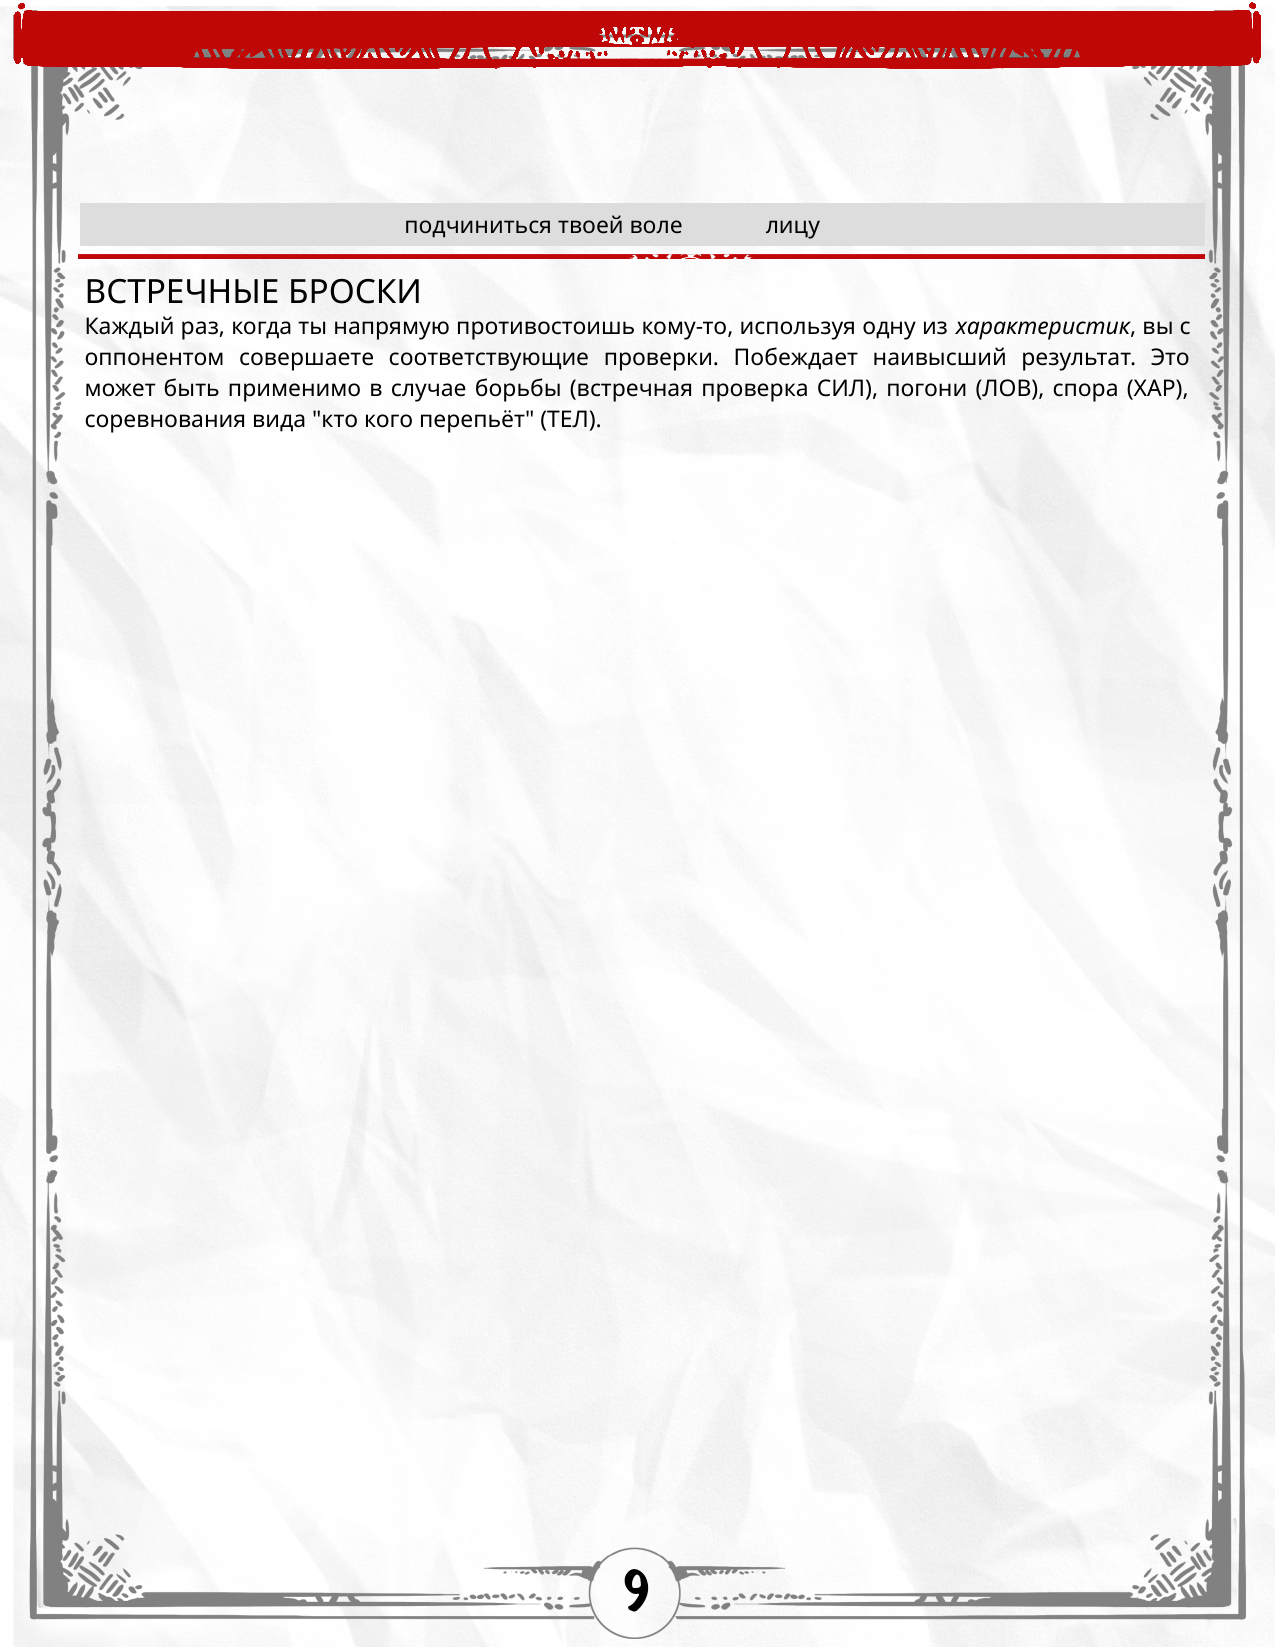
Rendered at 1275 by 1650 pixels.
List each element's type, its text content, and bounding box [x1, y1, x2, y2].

table_cell лицу [760, 203, 1205, 246]
text Каждый раз, когда ты напрямую противостоишь кому-то, используя одну из характеристик, вы с оппонентом совершаете соответствующие проверки. Побеждает наивысший результат. Это может быть применимо в случае борьбы (встречная проверка СИЛ), погони (ЛОВ), спора (ХАР), соревнования вида "кто кого перепьёт" (ТЕЛ). [84, 309, 1191, 434]
table_cell подчиниться твоей воле [399, 203, 760, 246]
subtitle ВСТРЕЧНЫЕ БРОСКИ [84, 279, 1209, 309]
table_cell [80, 203, 398, 246]
picture [0, 0, 1275, 1647]
